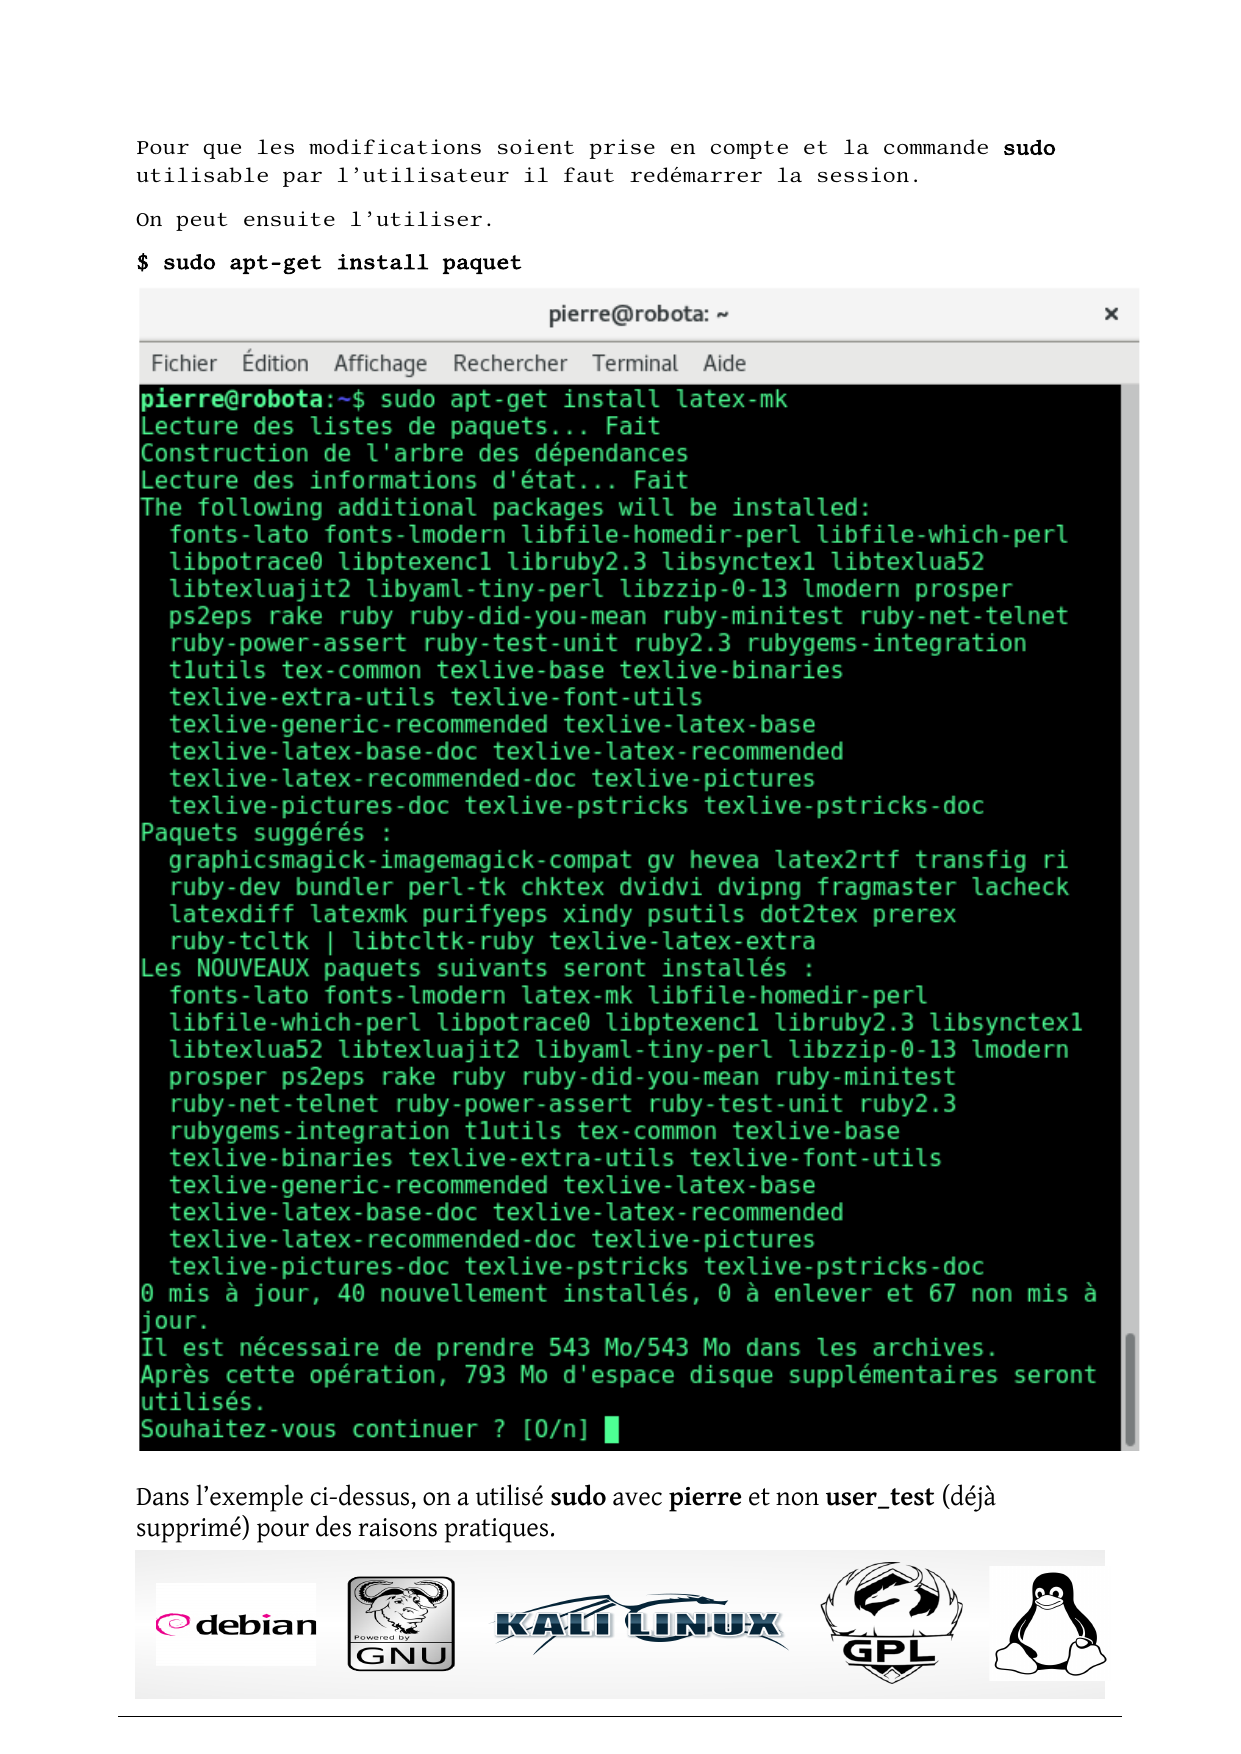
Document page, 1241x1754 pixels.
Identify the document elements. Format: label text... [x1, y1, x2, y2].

picture [341, 1573, 460, 1674]
text Pour que les modifications soient prise en compte et la commande sudo utilisable par l’utilisateur il faut redémarrer la session. [136, 136, 1104, 188]
picture [989, 1566, 1112, 1681]
text On peut ensuite l’utiliser. [136, 207, 1104, 231]
picture [139, 287, 1140, 1451]
picture [156, 1583, 317, 1666]
text $ sudo apt-get install paquet [136, 250, 1104, 274]
picture [476, 1579, 799, 1670]
text Dans l’exemple ci-dessus, on a utilisé sudo avec pierre et non user_test (déjà supprimé) pour des raisons pratiques. [136, 1482, 1104, 1544]
picture [820, 1562, 963, 1684]
